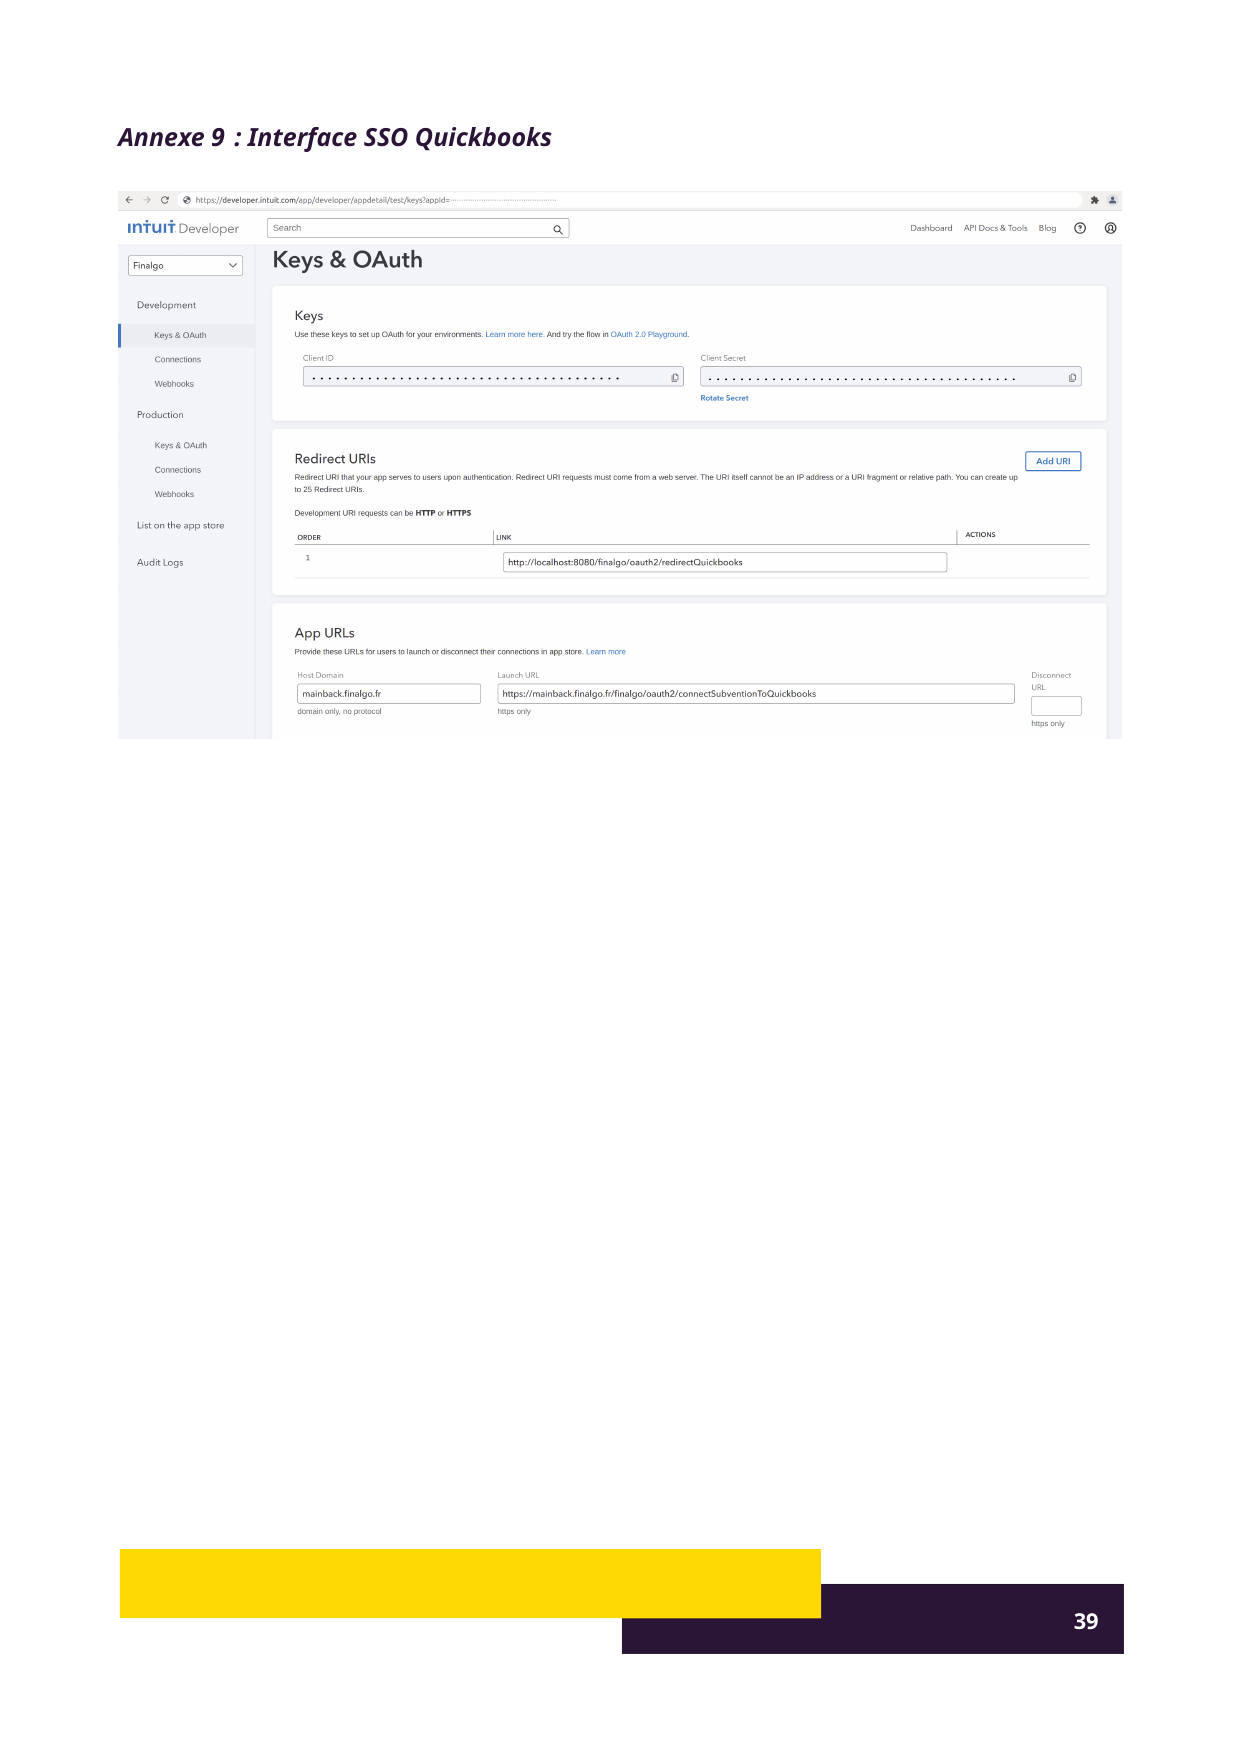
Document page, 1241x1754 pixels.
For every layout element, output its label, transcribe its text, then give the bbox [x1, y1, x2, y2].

picture [119, 1549, 1124, 1654]
subtitle Annexe 9 : Interface SSO Quickbooks [118, 118, 1122, 153]
picture [118, 191, 1123, 739]
